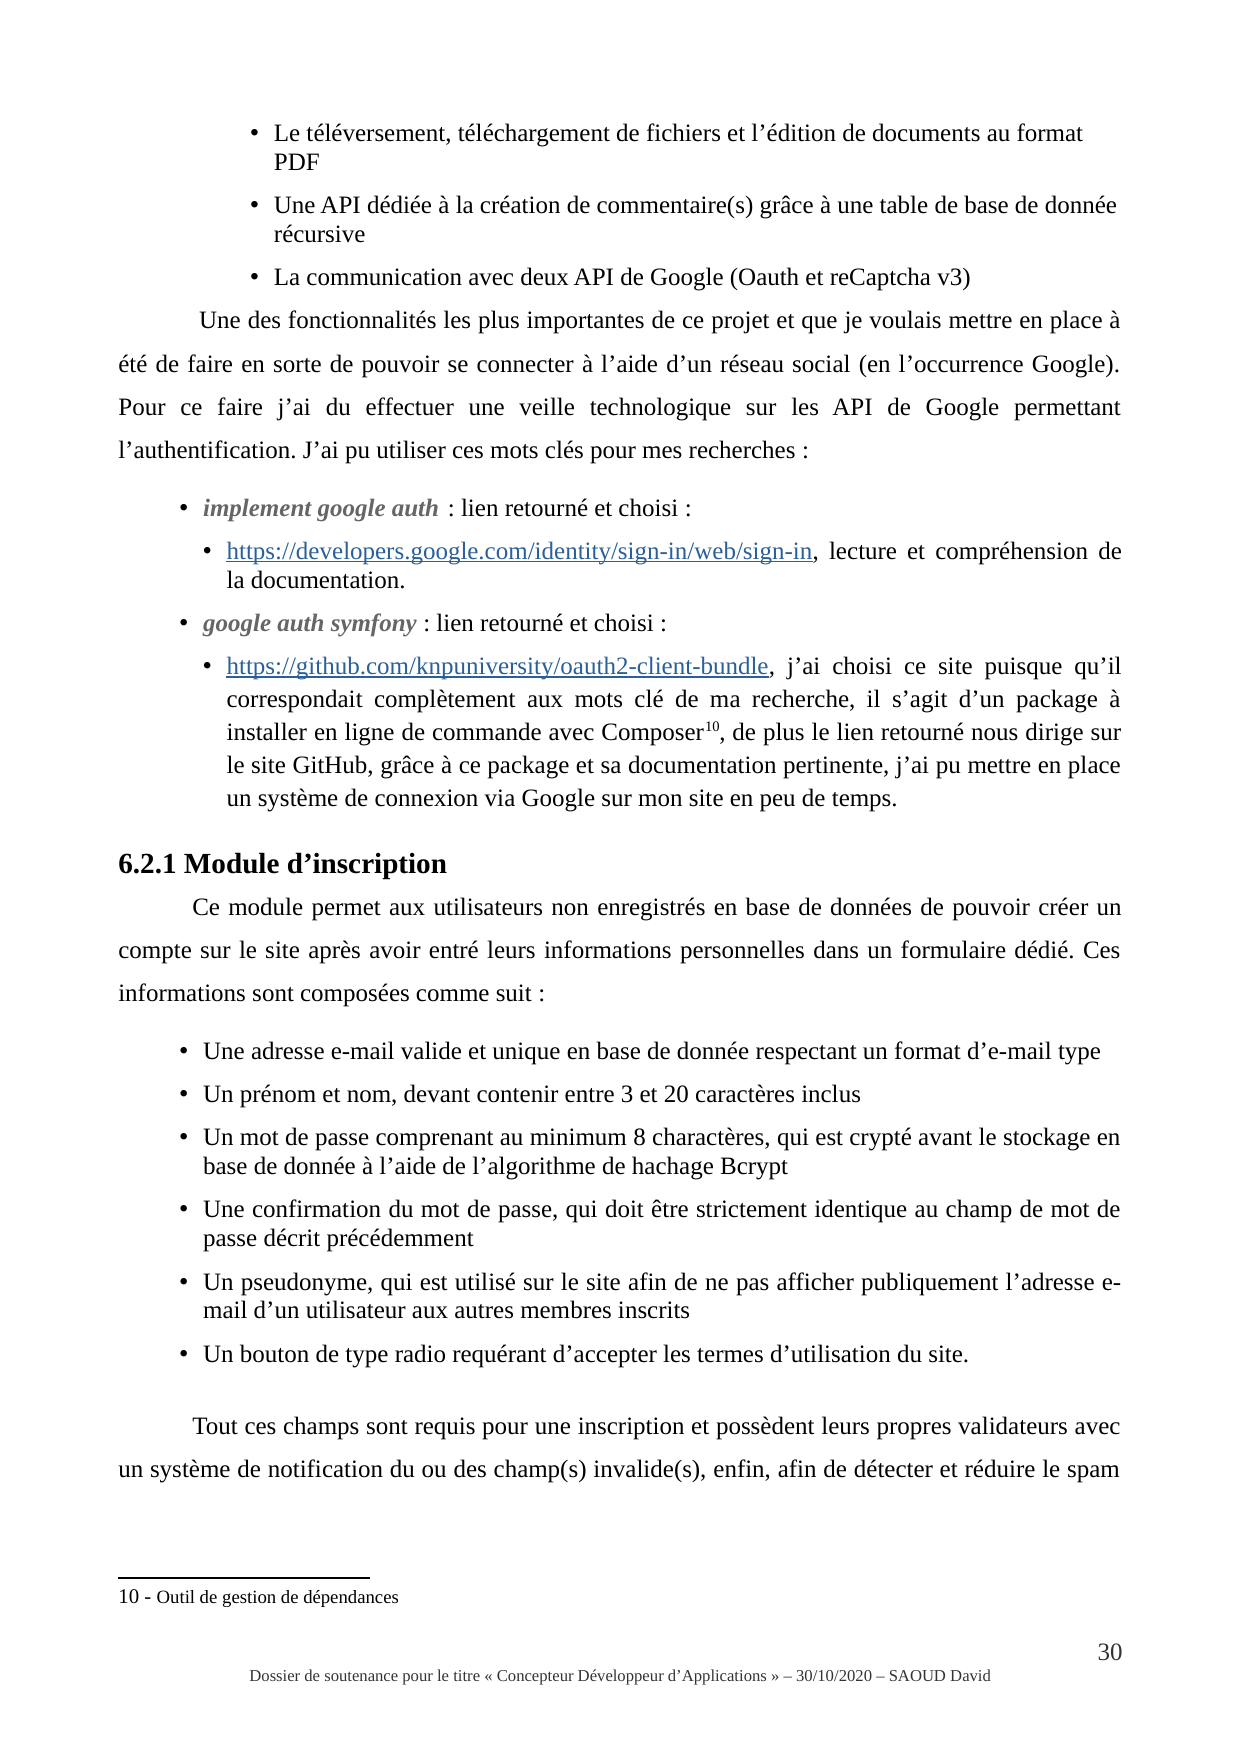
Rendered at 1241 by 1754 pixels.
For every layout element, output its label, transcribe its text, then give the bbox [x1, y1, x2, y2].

list https://developers.google.com/identity/sign-in/web/sign-in, lecture et compréhension de la documentation. [203, 536, 1122, 593]
list La communication avec deux API de Google (Oauth et reCaptcha v3) [250, 262, 1122, 291]
text Ce module permet aux utilisateurs non enregistrés en base de données de pouvoir créer un compte sur le site après avoir entré leurs informations personnelles dans un formulaire dédié. Ces informations sont composées comme suit : [118, 892, 1122, 1007]
list Une API dédiée à la création de commentaire(s) grâce à une table de base de donnée récursive [250, 190, 1122, 248]
list Un pseudonyme, qui est utilisé sur le site afin de ne pas afficher publiquement l’adresse e-mail d’un utilisateur aux autres membres inscrits [179, 1267, 1122, 1324]
list - Outil de gestion de dépendances [118, 1584, 1122, 1608]
list Un prénom et nom, devant contenir entre 3 et 20 caractères inclus [179, 1079, 1122, 1108]
list Une adresse e-mail valide et unique en base de donnée respectant un format d’e-mail type [179, 1036, 1122, 1064]
list google auth symfony : lien retourné et choisi : [179, 608, 1122, 637]
list Le téléversement, téléchargement de fichiers et l’édition de documents au format PDF [250, 118, 1122, 176]
list Un mot de passe comprenant au minimum 8 charactères, qui est crypté avant le stockage en base de donnée à l’aide de l’algorithme de hachage Bcrypt [179, 1122, 1122, 1180]
list https://github.com/knpuniversity/oauth2-client-bundle, j’ai choisi ce site puisque qu’il correspondait complètement aux mots clé de ma recherche, il s’agit d’un package à installer en ligne de commande avec Composer, de plus le lien retourné nous dirige sur le site GitHub, grâce à ce package et sa documentation pertinente, j’ai pu mettre en place un système de connexion via Google sur mon site en peu de temps. [203, 651, 1122, 812]
text Une des fonctionnalités les plus importantes de ce projet et que je voulais mettre en place à été de faire en sorte de pouvoir se connecter à l’aide d’un réseau social (en l’occurrence Google). Pour ce faire j’ai du effectuer une veille technologique sur les API de Google permettant l’authentification. J’ai pu utiliser ces mots clés pour mes recherches : [118, 306, 1122, 464]
list Une confirmation du mot de passe, qui doit être strictement identique au champ de mot de passe décrit précédemment [179, 1194, 1122, 1252]
text Tout ces champs sont requis pour une inscription et possèdent leurs propres validateurs avec un système de notification du ou des champ(s) invalide(s), enfin, afin de détecter et réduire le spam [118, 1411, 1122, 1483]
subtitle 6.2.1 Module d’inscription [118, 846, 1122, 879]
list implement google auth : lien retourné et choisi : [179, 493, 1122, 521]
list Un bouton de type radio requérant d’accepter les termes d’utilisation du site. [179, 1339, 1122, 1367]
